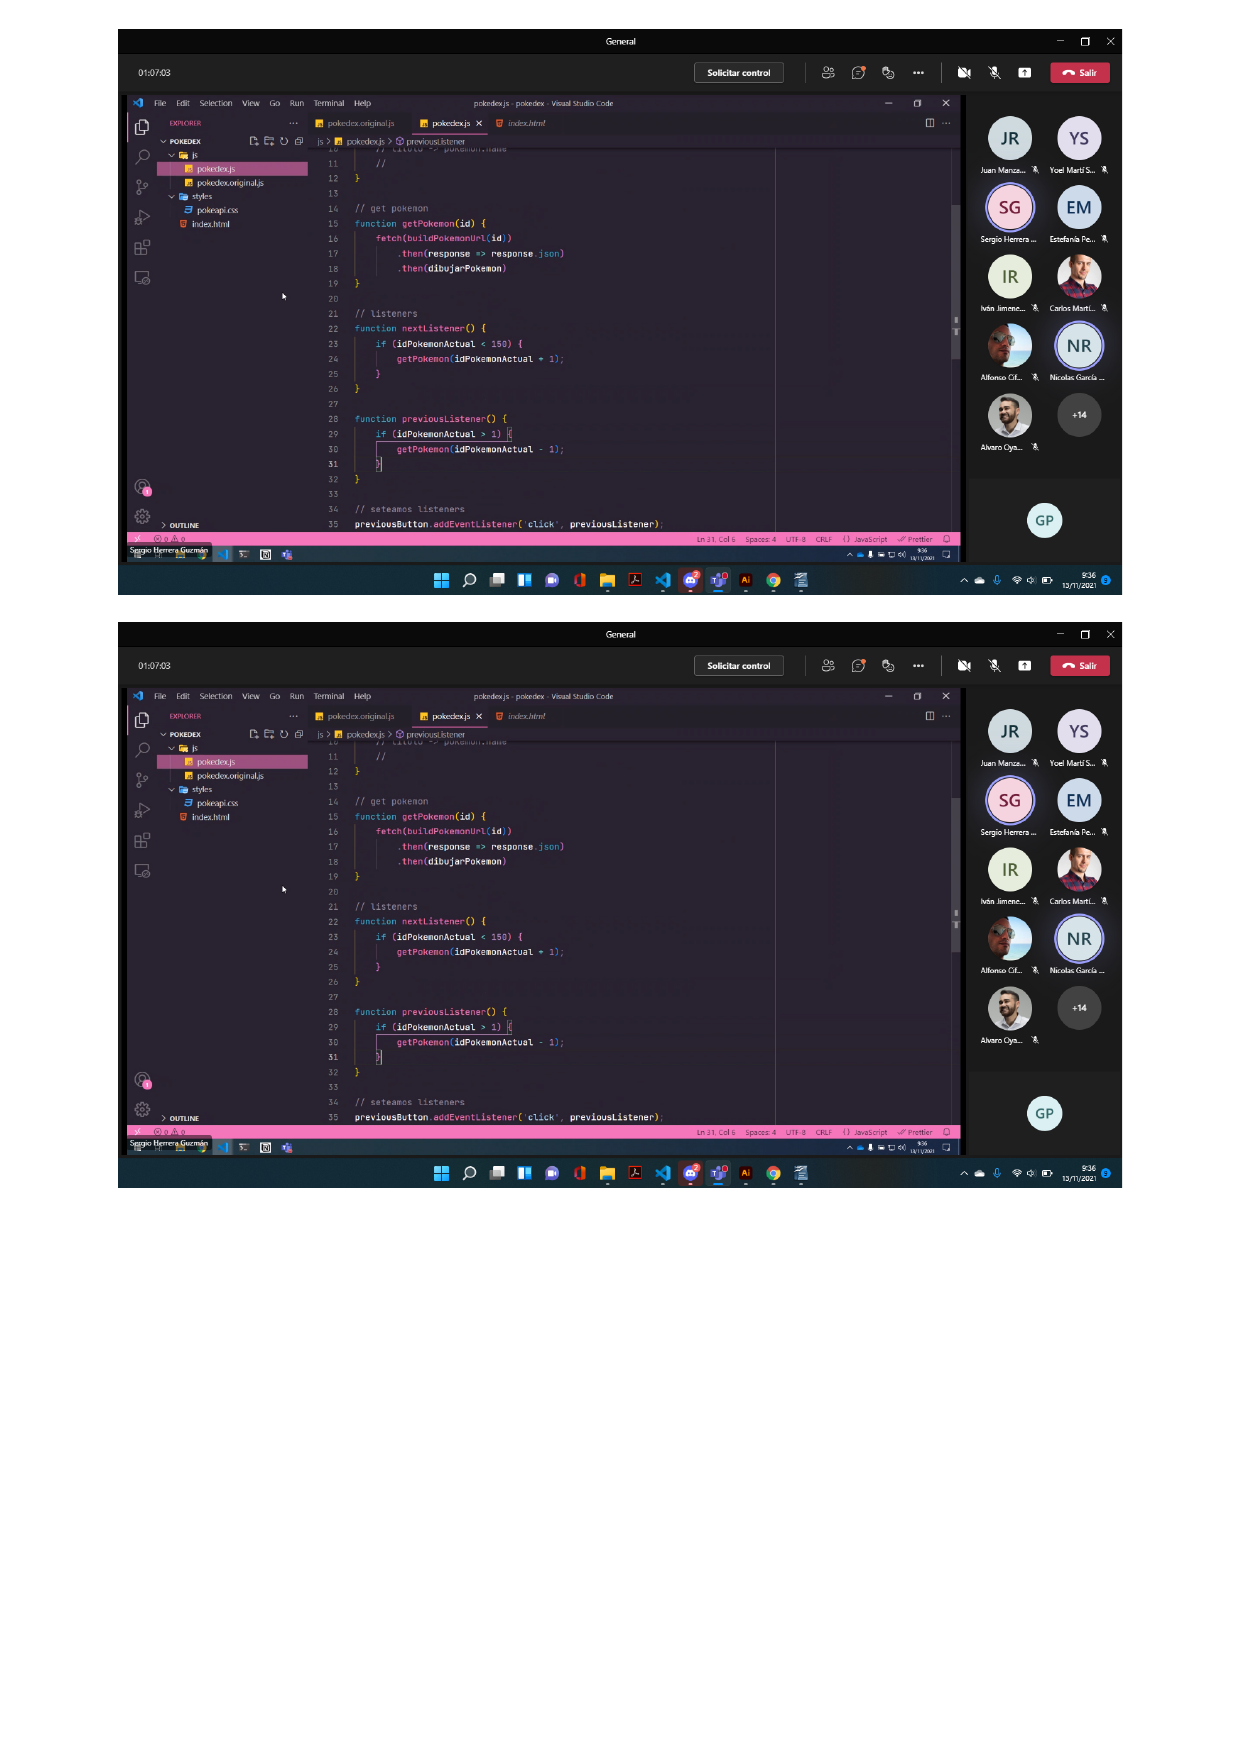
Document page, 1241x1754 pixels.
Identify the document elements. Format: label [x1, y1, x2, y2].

picture [118, 622, 1123, 1188]
picture [118, 29, 1123, 595]
